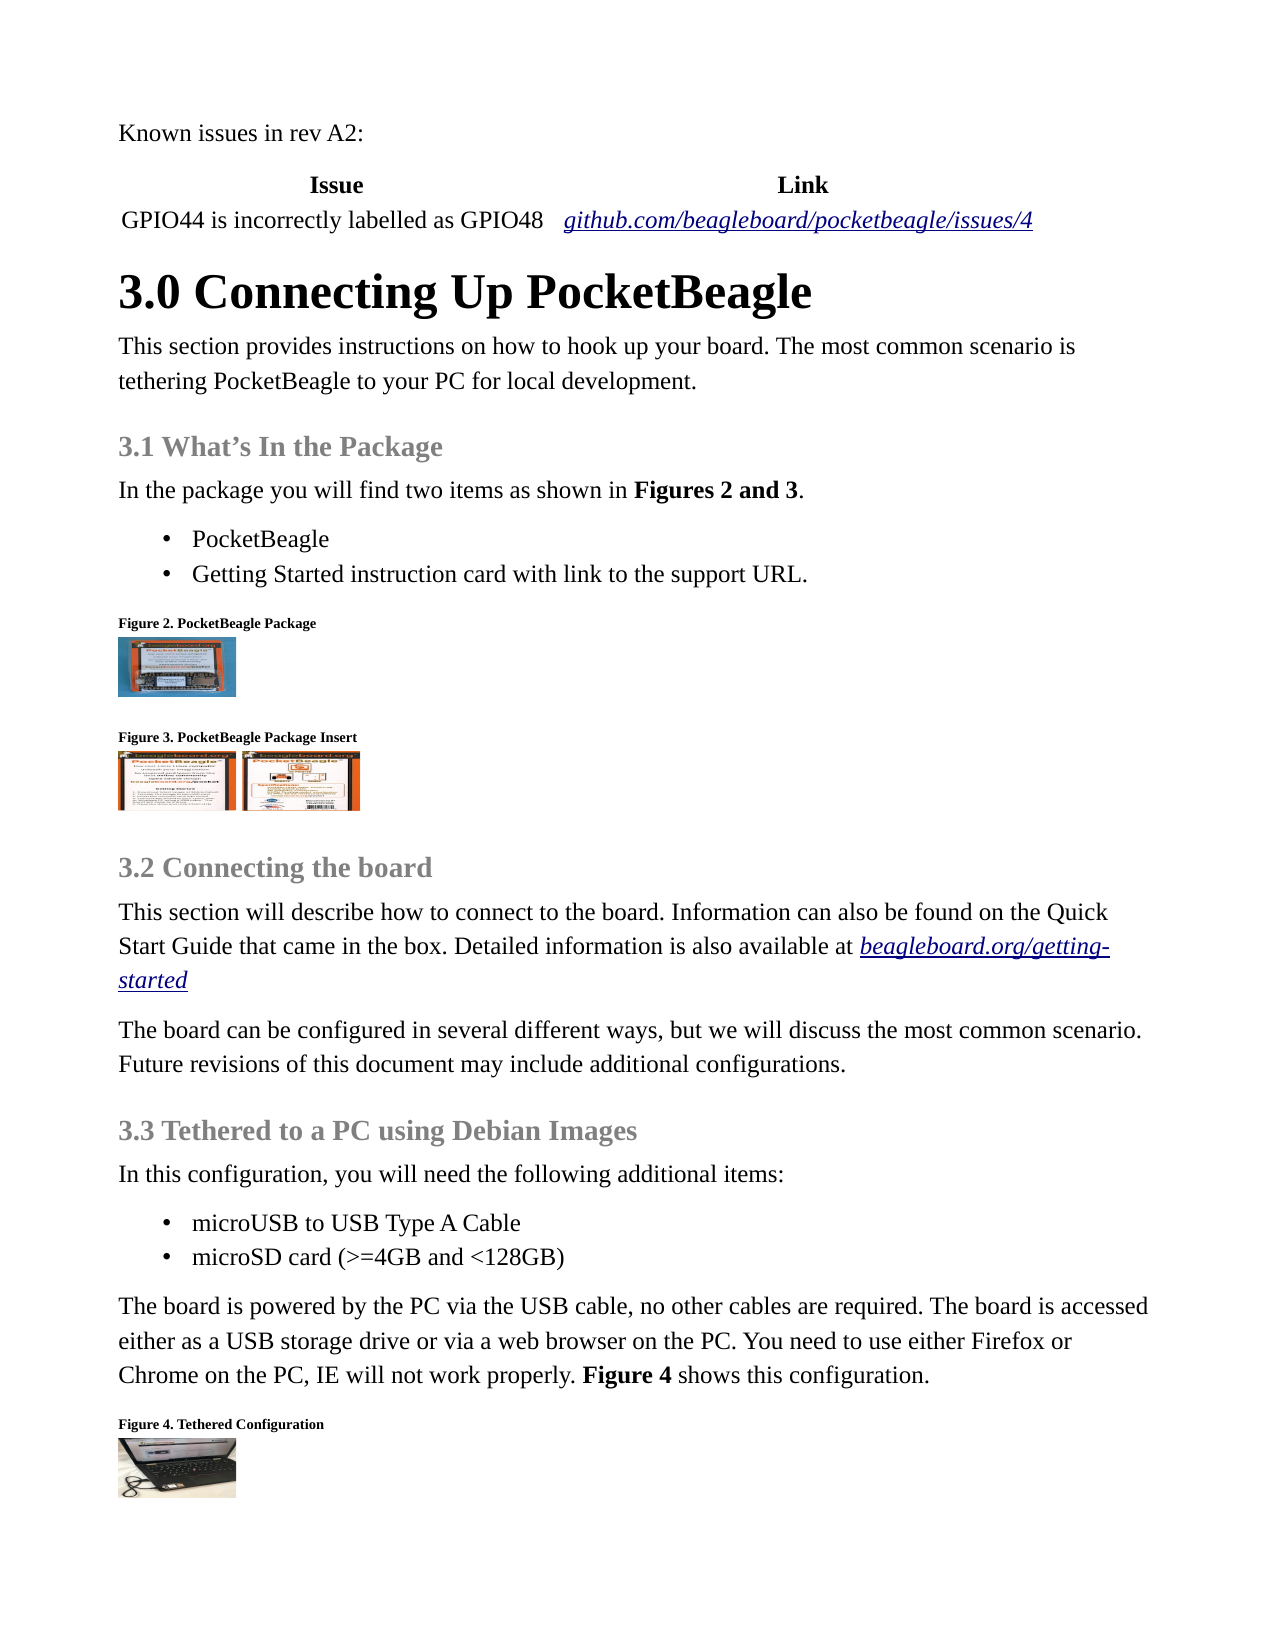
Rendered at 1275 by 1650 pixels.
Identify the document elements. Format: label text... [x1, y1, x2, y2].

table_cell github.com/beagleboard/pocketbeagle/issues/4 [561, 202, 1051, 236]
subtitle 3.1 What’s In the Package [118, 429, 1157, 463]
list microSD card (>=4GB and <128GB) [162, 1242, 1157, 1271]
list PocketBeagle [162, 524, 1157, 553]
subtitle Figure 4. Tethered Configuration [118, 1416, 1157, 1432]
text This section will describe how to connect to the board. Information can also be found on the Quick Start Guide that came in the box. Detailed information is also available at beagleboard.org/getting-started [118, 897, 1157, 994]
text This section provides instructions on how to hook up your board. The most common scenario is tethering PocketBeagle to your PC for local development. [118, 331, 1157, 394]
subtitle 3.3 Tethered to a PC using Debian Images [118, 1113, 1157, 1146]
text Known issues in rev A2: [118, 118, 1157, 147]
table_header Issue [118, 167, 561, 202]
text The board is powered by the PC via the USB cable, no other cables are required. The board is accessed either as a USB storage drive or via a web browser on the PC. You need to use either Firefox or Chrome on the PC, IE will not work properly. Figure 4 shows this configuration. [118, 1291, 1157, 1389]
subtitle Figure 2. PocketBeagle Package [118, 614, 1157, 631]
table_header Link [561, 167, 1051, 202]
text In the package you will find two items as shown in Figures 2 and 3. [118, 476, 1157, 504]
subtitle 3.2 Connecting the board [118, 851, 1157, 884]
picture [118, 637, 237, 697]
subtitle 3.0 Connecting Up PocketBeagle [118, 261, 1157, 319]
text In this configuration, you will need the following additional items: [118, 1159, 1157, 1188]
text The board can be configured in several different ways, but we will discuss the most common scenario. Future revisions of this document may include additional configurations. [118, 1015, 1157, 1078]
picture [118, 1438, 237, 1498]
list Getting Started instruction card with link to the support URL. [162, 559, 1157, 588]
table_cell GPIO44 is incorrectly labelled as GPIO48 [118, 202, 561, 236]
picture [118, 751, 237, 811]
subtitle Figure 3. PocketBeagle Package Insert [118, 728, 1157, 745]
picture [242, 751, 361, 811]
list microUSB to USB Type A Cable [162, 1208, 1157, 1237]
